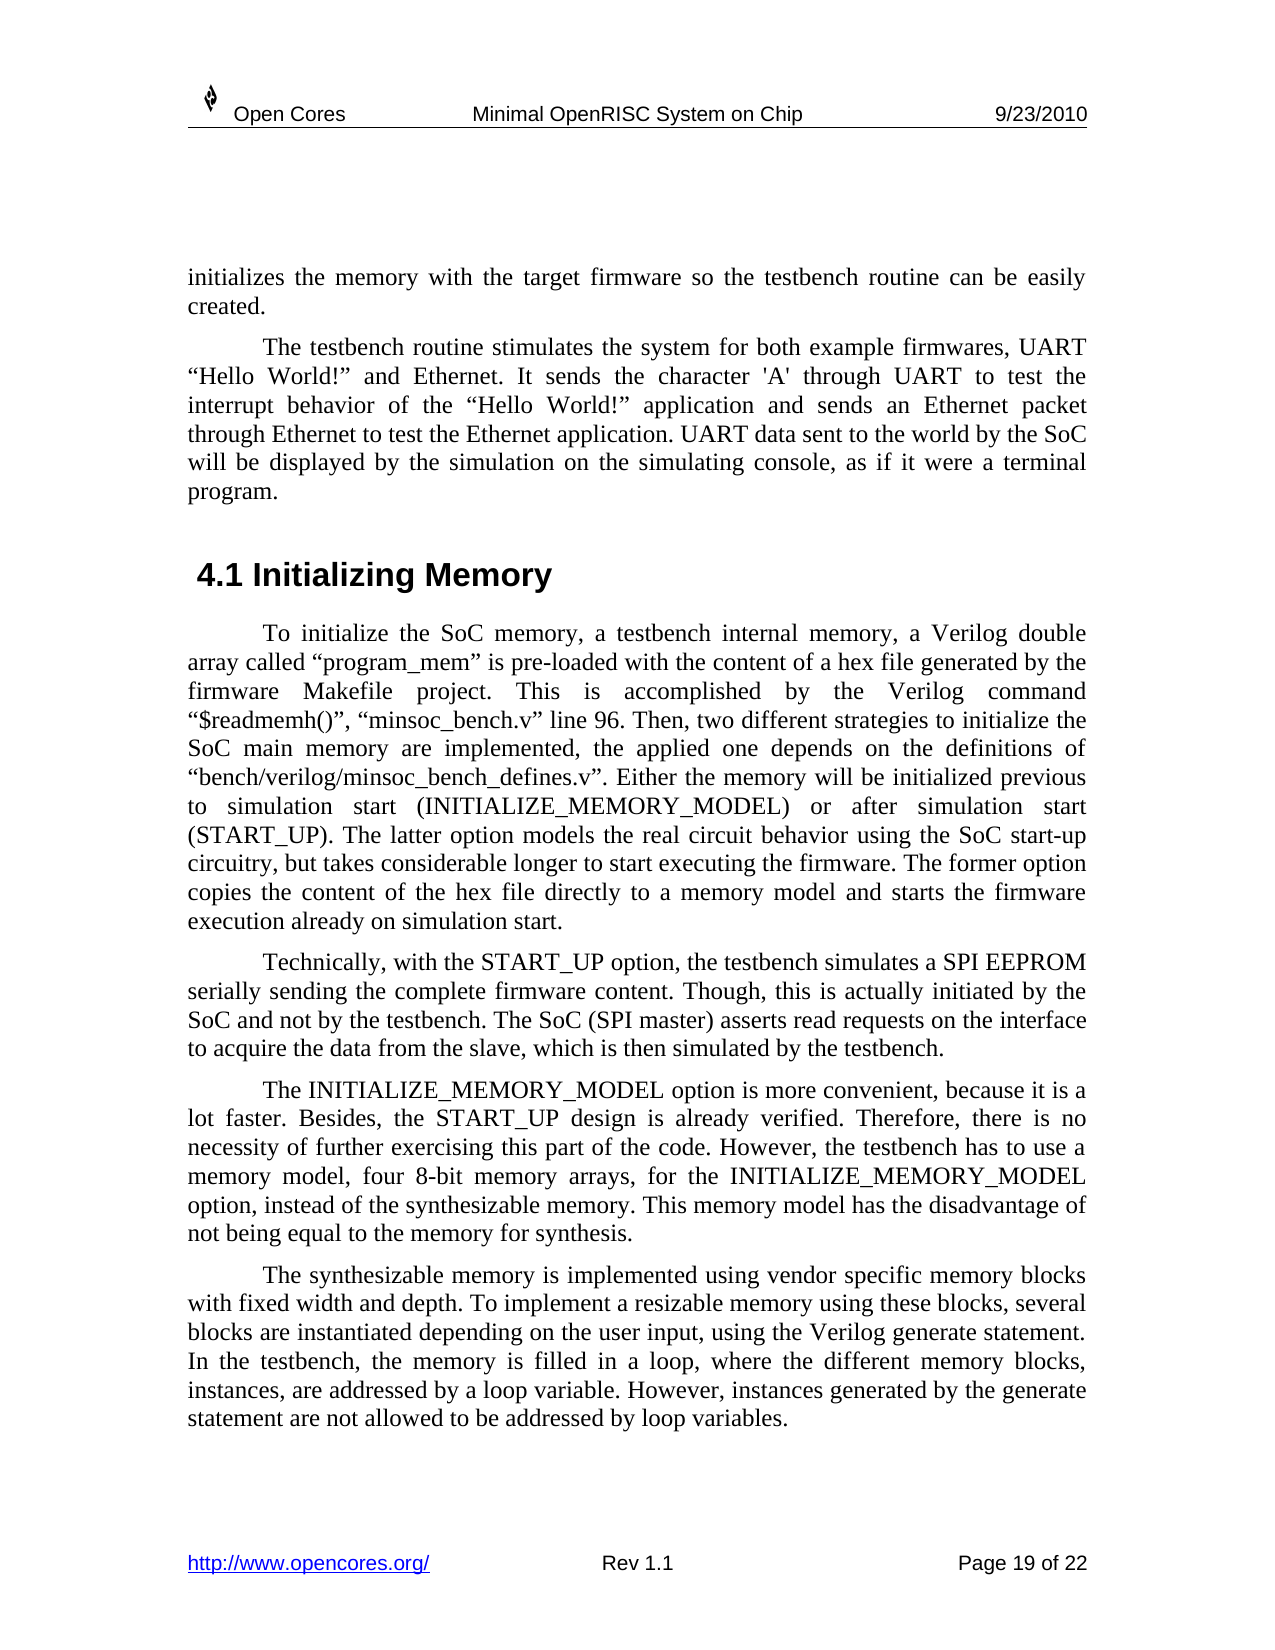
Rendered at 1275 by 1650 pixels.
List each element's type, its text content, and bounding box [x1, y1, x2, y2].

text The synthesizable memory is implemented using vendor specific memory blocks with fixed width and depth. To implement a resizable memory using these blocks, several blocks are instantiated depending on the user input, using the Verilog generate statement. In the testbench, the memory is filled in a loop, where the different memory blocks, instances, are addressed by a loop variable. However, instances generated by the generate statement are not allowed to be addressed by loop variables. [187, 1260, 1087, 1432]
text The testbench routine stimulates the system for both example firmwares, UART “Hello World!” and Ethernet. It sends the character 'A' through UART to test the interrupt behavior of the “Hello World!” application and sends an Ethernet packet through Ethernet to test the Ethernet application. UART data sent to the world by the SoC will be displayed by the simulation on the simulating console, as if it were a terminal program. [187, 332, 1087, 505]
text To initialize the SoC memory, a testbench internal memory, a Verilog double array called “program_mem” is pre-loaded with the content of a hex file generated by the firmware Makefile project. This is accomplished by the Verilog command “$readmemh()”, “minsoc_bench.v” line 96. Then, two different strategies to initialize the SoC main memory are implemented, the applied one depends on the definitions of “bench/verilog/minsoc_bench_defines.v”. Either the memory will be initialized previous to simulation start (INITIALIZE_MEMORY_MODEL) or after simulation start (START_UP). The latter option models the real circuit behavior using the SoC start-up circuitry, but takes considerable longer to start executing the firmware. The former option copies the content of the hex file directly to a memory model and starts the firmware execution already on simulation start. [187, 618, 1087, 935]
text The INITIALIZE_MEMORY_MODEL option is more convenient, because it is a lot faster. Besides, the START_UP design is already verified. Therefore, there is no necessity of further exercising this part of the code. However, the testbench has to use a memory model, four 8-bit memory arrays, for the INITIALIZE_MEMORY_MODEL option, instead of the synthesizable memory. This memory model has the disadvantage of not being equal to the memory for synthesis. [187, 1075, 1087, 1247]
text initializes the memory with the target firmware so the testbench routine can be easily created. [187, 262, 1087, 320]
subtitle Initializing Memory [187, 555, 1087, 593]
text Technically, with the START_UP option, the testbench simulates a SPI EEPROM serially sending the complete firmware content. Though, this is actually initiated by the SoC and not by the testbench. The SoC (SPI master) asserts read requests on the interface to acquire the data from the slave, which is then simulated by the testbench. [187, 947, 1087, 1062]
